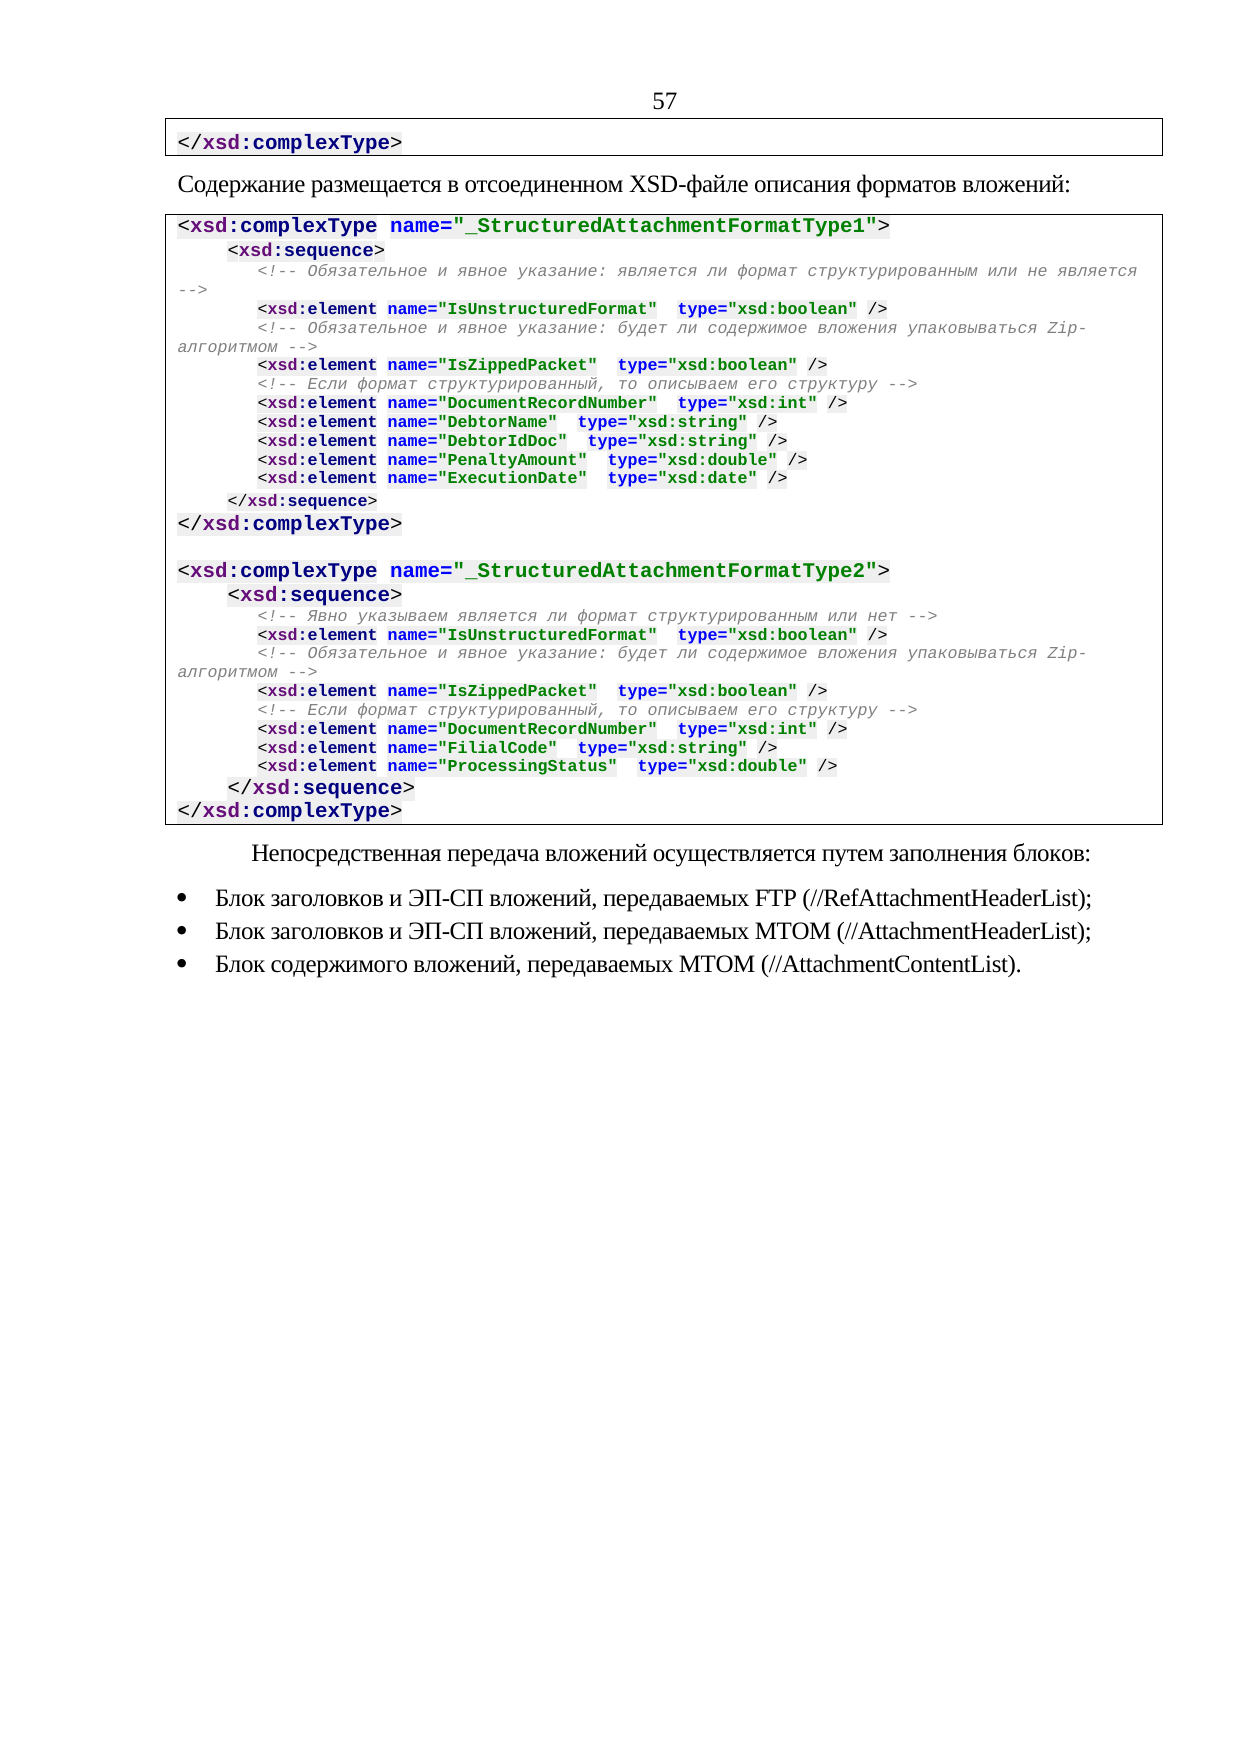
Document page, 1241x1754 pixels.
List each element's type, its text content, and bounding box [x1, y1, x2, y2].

list Блок содержимого вложений, передаваемых МТОМ (//AttachmentContentList). [177, 949, 1152, 978]
list Блок заголовков и ЭП-СП вложений, передаваемых FTP (//RefAttachmentHeaderList); [177, 883, 1152, 912]
list Блок заголовков и ЭП-СП вложений, передаваемых МТОМ (//AttachmentHeaderList); [177, 916, 1152, 945]
text Непосредственная передача вложений осуществляется путем заполнения блоков: [177, 838, 1152, 866]
text Содержание размещается в отсоединенном XSD-файле описания форматов вложений: [177, 169, 1152, 198]
table_header </xsd:complexType> [166, 119, 1162, 155]
